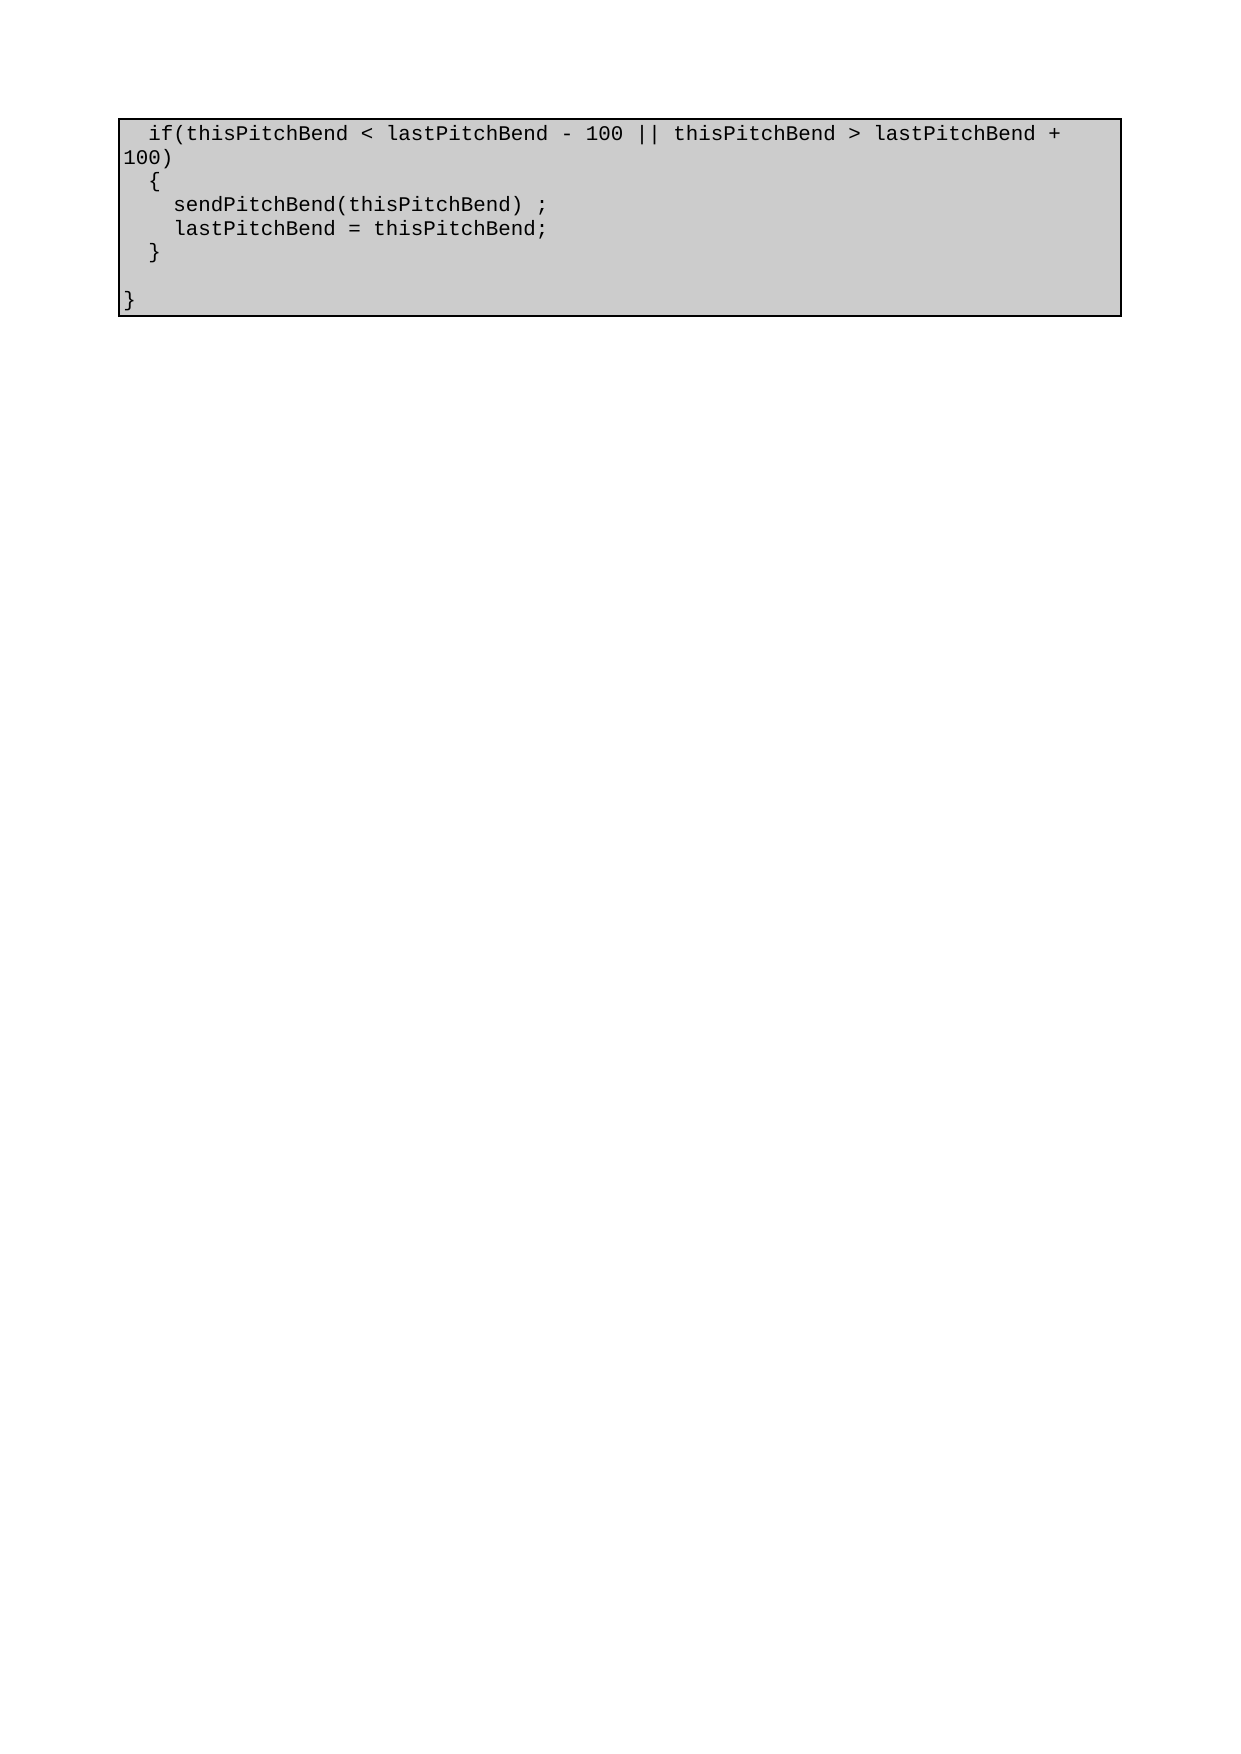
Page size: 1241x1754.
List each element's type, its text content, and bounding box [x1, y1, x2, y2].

text } [120, 284, 1120, 315]
text sendPitchBend(thisPitchBend) ; [120, 189, 1120, 213]
text { [120, 165, 1120, 189]
text lastPitchBend = thisPitchBend; [120, 213, 1120, 236]
text if(thisPitchBend < lastPitchBend - 100 || thisPitchBend > lastPitchBend + 100) [120, 120, 1120, 165]
text } [120, 236, 1120, 260]
